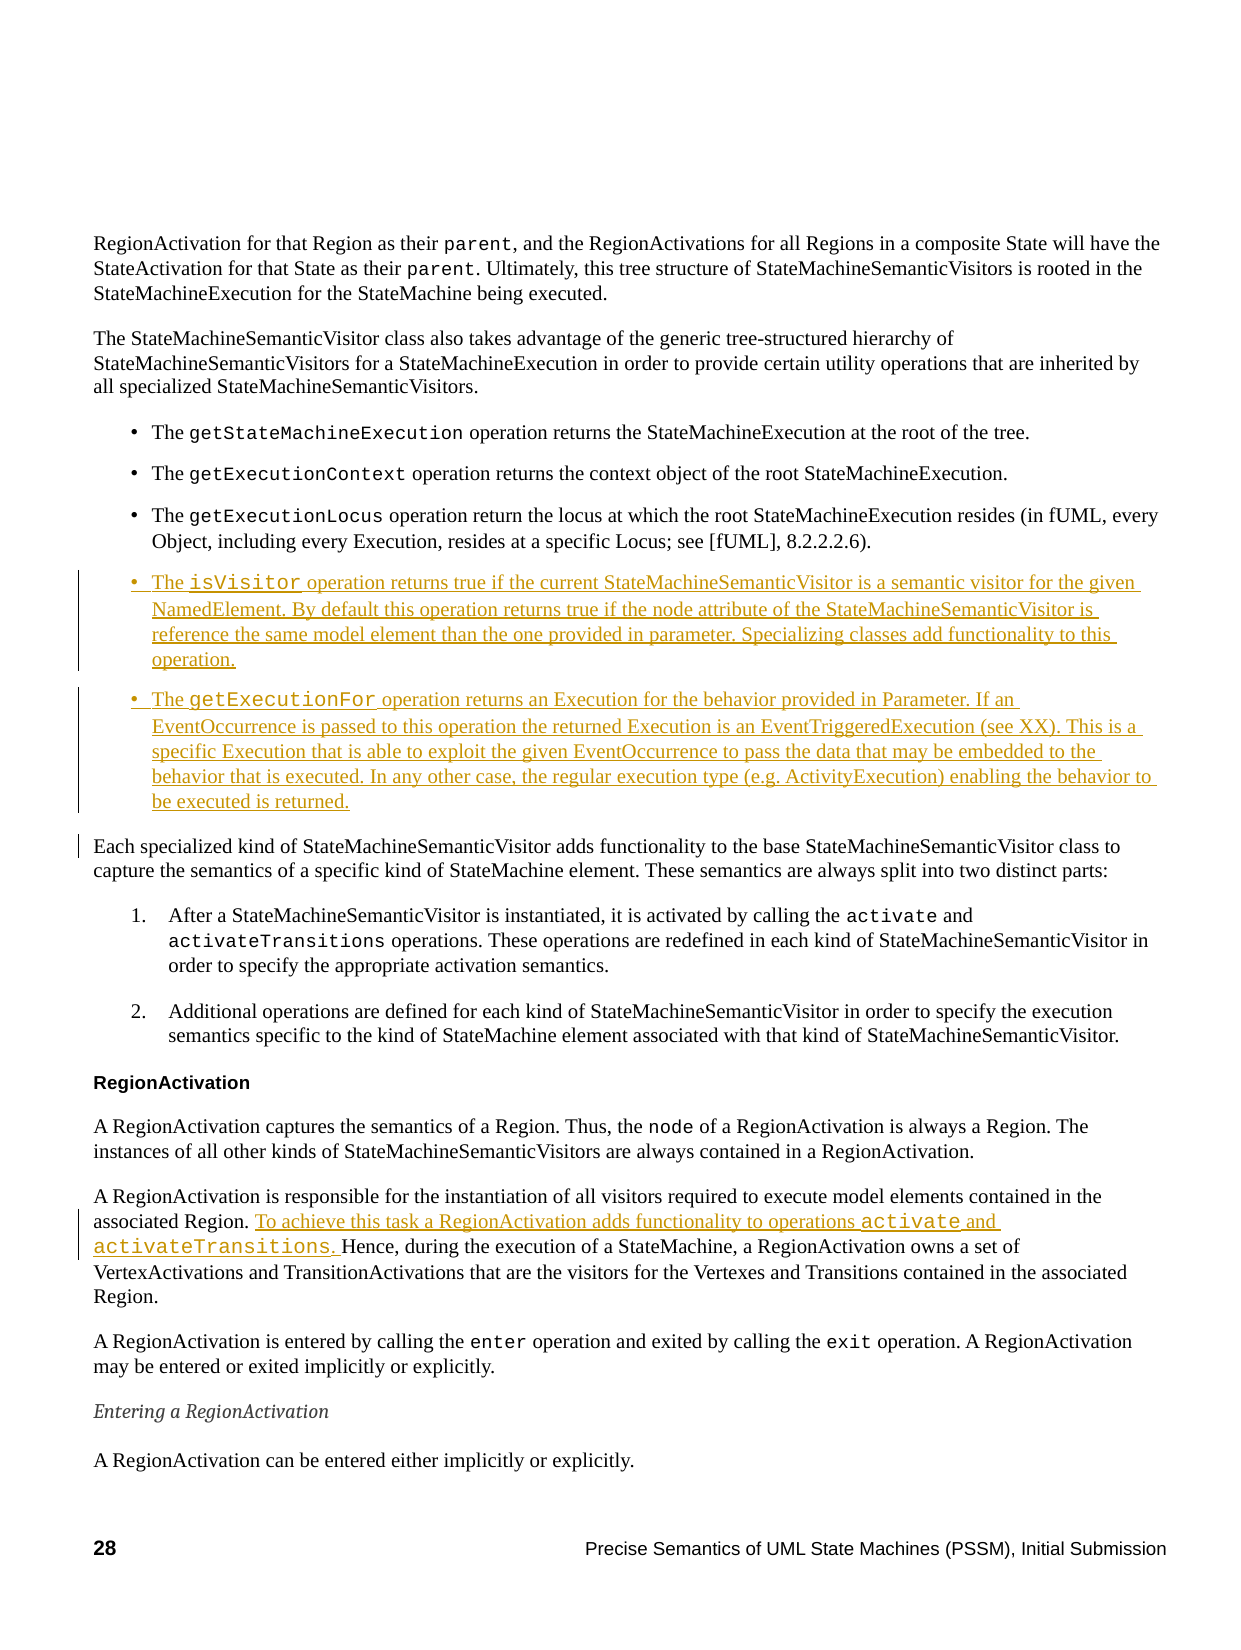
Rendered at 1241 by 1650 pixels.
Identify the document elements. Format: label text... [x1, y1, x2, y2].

list The isVisitor operation returns true if the current StateMachineSemanticVisitor is a semantic visitor for the given NamedElement. By default this operation returns true if the node attribute of the StateMachineSemanticVisitor is reference the same model element than the one provided in parameter. Specializing classes add functionality to this operation. [131, 570, 1164, 671]
text Each specialized kind of StateMachineSemanticVisitor adds functionality to the base StateMachineSemanticVisitor class to capture the semantics of a specific kind of StateMachine element. These semantics are always split into two distinct parts: [93, 834, 1164, 882]
subtitle RegionActivation [93, 1072, 1164, 1093]
subtitle Entering a RegionActivation [93, 1399, 1164, 1423]
list The getExecutionFor operation returns an Execution for the behavior provided in Parameter. If an EventOccurrence is passed to this operation the returned Execution is an EventTriggeredExecution (see XX). This is a specific Execution that is able to exploit the given EventOccurrence to pass the data that may be embedded to the behavior that is executed. In any other case, the regular execution type (e.g. ActivityExecution) enabling the behavior to be executed is returned. [131, 687, 1164, 813]
text A RegionActivation is entered by calling the enter operation and exited by calling the exit operation. A RegionActivation may be entered or exited implicitly or explicitly. [93, 1329, 1164, 1378]
text RegionActivation for that Region as their parent, and the RegionActivations for all Regions in a composite State will have the StateActivation for that State as their parent. Ultimately, this tree structure of StateMachineSemanticVisitors is rooted in the StateMachineExecution for the StateMachine being executed. [93, 231, 1164, 305]
text The StateMachineSemanticVisitor class also takes advantage of the generic tree-structured hierarchy of StateMachineSemanticVisitors for a StateMachineExecution in order to provide certain utility operations that are inherited by all specialized StateMachineSemanticVisitors. [93, 326, 1164, 398]
list The getExecutionLocus operation return the locus at which the root StateMachineExecution resides (in fUML, every Object, including every Execution, resides at a specific Locus; see [fUML], 8.2.2.2.6). [131, 503, 1164, 553]
text A RegionActivation can be entered either implicitly or explicitly. [93, 1448, 1164, 1472]
list Additional operations are defined for each kind of StateMachineSemanticVisitor in order to specify the execution semantics specific to the kind of StateMachine element associated with that kind of StateMachineSemanticVisitor. [131, 998, 1164, 1047]
list After a StateMachineSemanticVisitor is instantiated, it is activated by calling the activate and activateTransitions operations. These operations are redefined in each kind of StateMachineSemanticVisitor in order to specify the appropriate activation semantics. [131, 903, 1164, 977]
list The getStateMachineExecution operation returns the StateMachineExecution at the root of the tree. [131, 419, 1164, 445]
text A RegionActivation captures the semantics of a Region. Thus, the node of a RegionActivation is always a Region. The instances of all other kinds of StateMachineSemanticVisitors are always contained in a RegionActivation. [93, 1114, 1164, 1163]
list The getExecutionContext operation returns the context object of the root StateMachineExecution. [131, 461, 1164, 486]
text A RegionActivation is responsible for the instantiation of all visitors required to execute model elements contained in the associated Region. To achieve this task a RegionActivation adds functionality to operations activate and activateTransitions. Hence, during the execution of a StateMachine, a RegionActivation owns a set of VertexActivations and TransitionActivations that are the visitors for the Vertexes and Transitions contained in the associated Region. [93, 1184, 1164, 1308]
